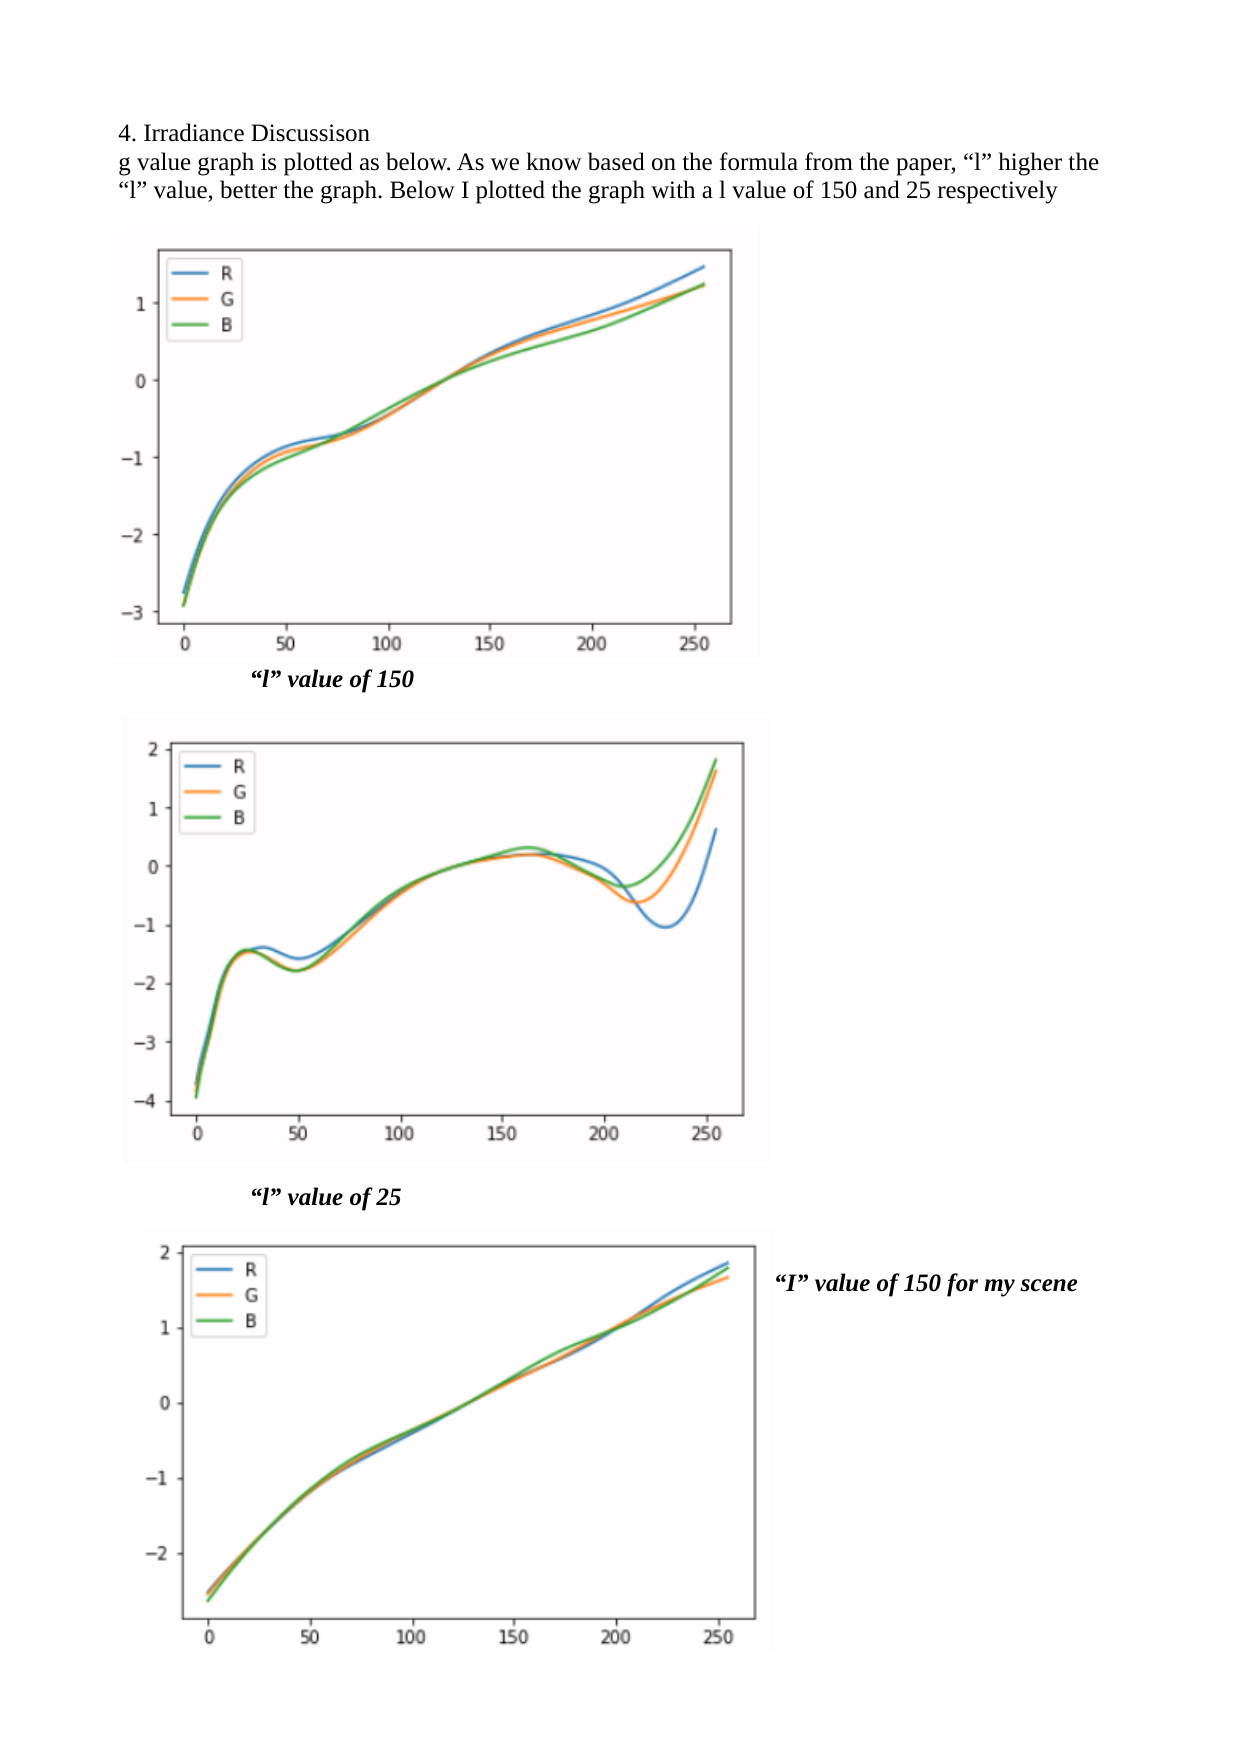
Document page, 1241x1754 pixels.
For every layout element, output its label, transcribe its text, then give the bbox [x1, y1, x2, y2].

text “l” value of 25 [118, 1182, 1122, 1211]
text “I” value of 150 for my scene [774, 1268, 1122, 1297]
picture [113, 226, 761, 658]
text “l” value of 150 [118, 664, 1122, 693]
picture [142, 1229, 774, 1653]
text g value graph is plotted as below. As we know based on the formula from the paper, “l” higher the “l” value, better the graph. Below I plotted the graph with a l value of 150 and 25 respectively [118, 147, 1122, 204]
text [118, 1268, 142, 1297]
text 4. Irradiance Discussison [118, 118, 1122, 147]
picture [124, 718, 770, 1162]
